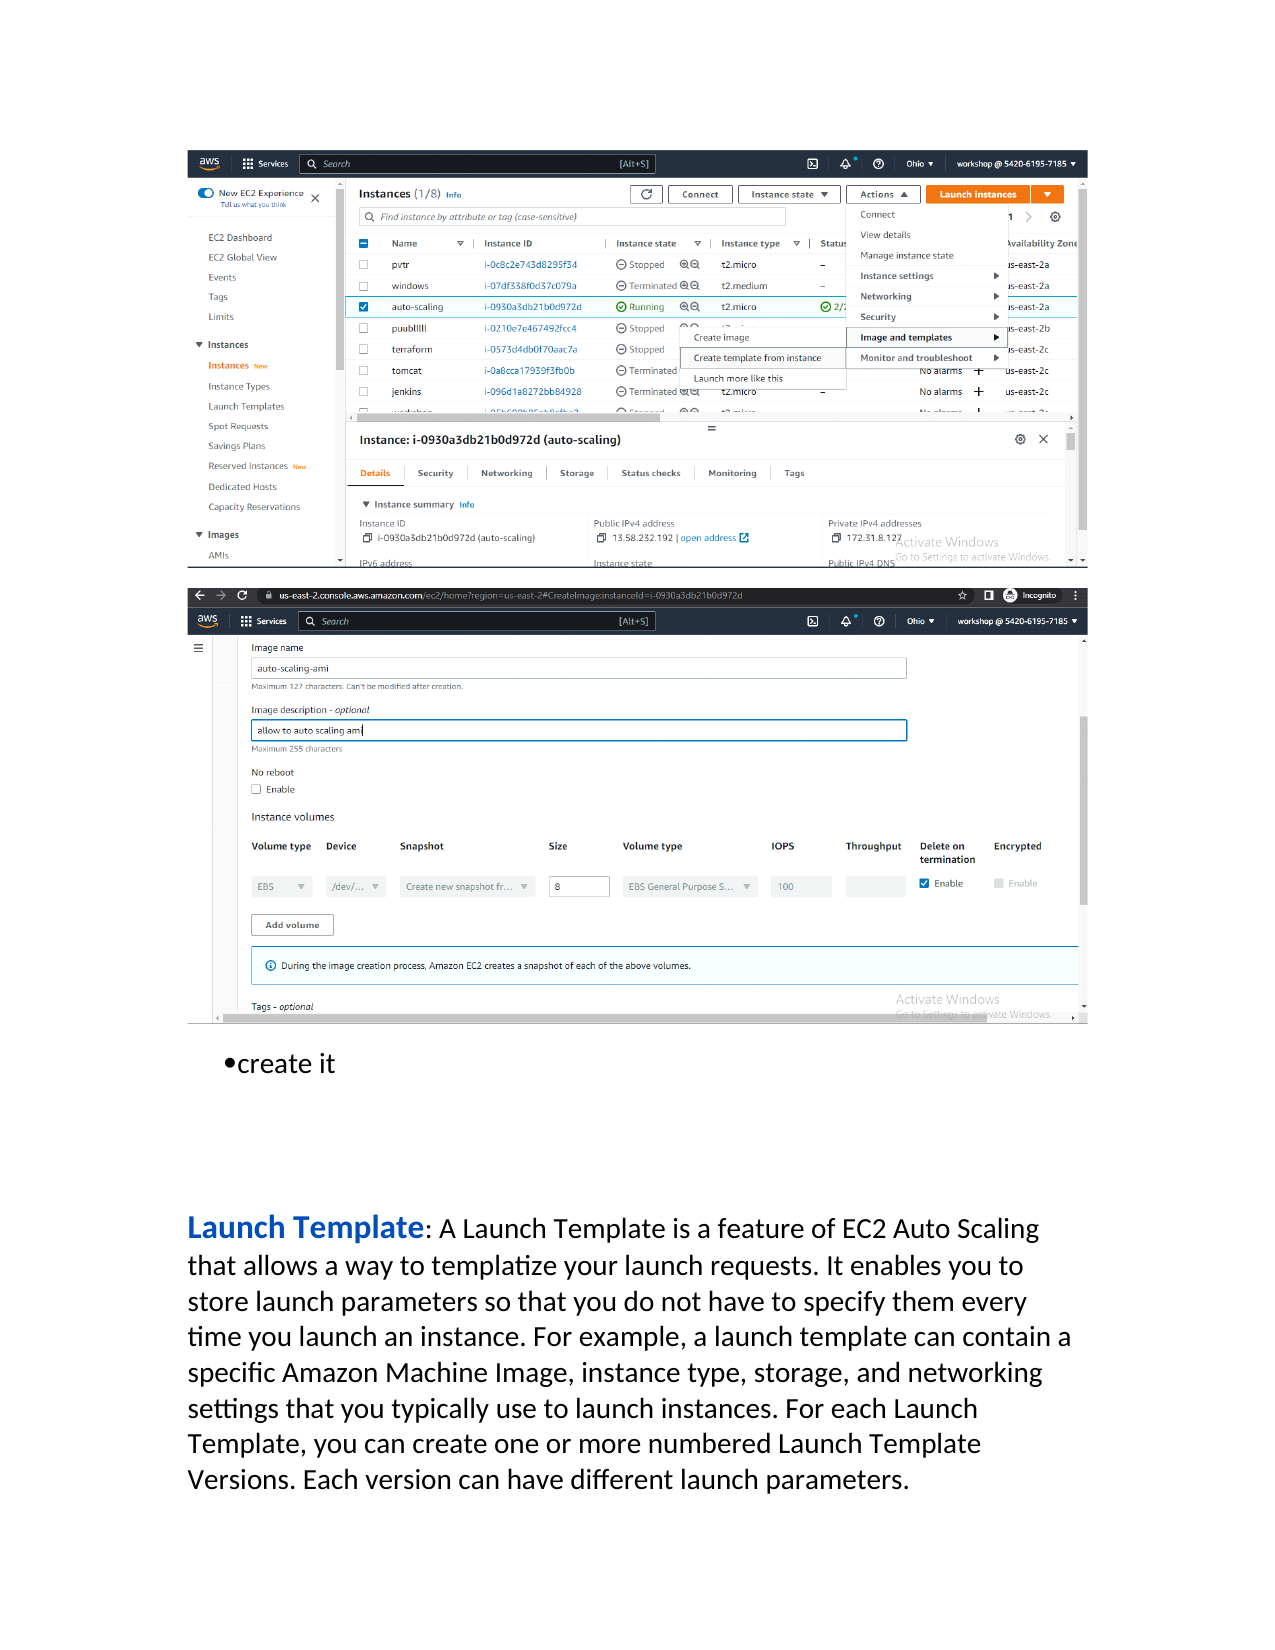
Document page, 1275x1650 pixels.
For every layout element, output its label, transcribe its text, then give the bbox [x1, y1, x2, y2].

text Launch Template: A Launch Template is a feature of EC2 Auto Scaling that allows a way to templatize your launch requests. It enables you to store launch parameters so that you do not have to specify them every time you launch an instance. For example, a launch template can contain a specific Amazon Machine Image, instance type, storage, and networking settings that you typically use to launch instances. For each Launch Template, you can create one or more numbered Launch Template Versions. Each version can have different launch parameters. [187, 1207, 1087, 1497]
list create it [225, 1045, 1087, 1080]
